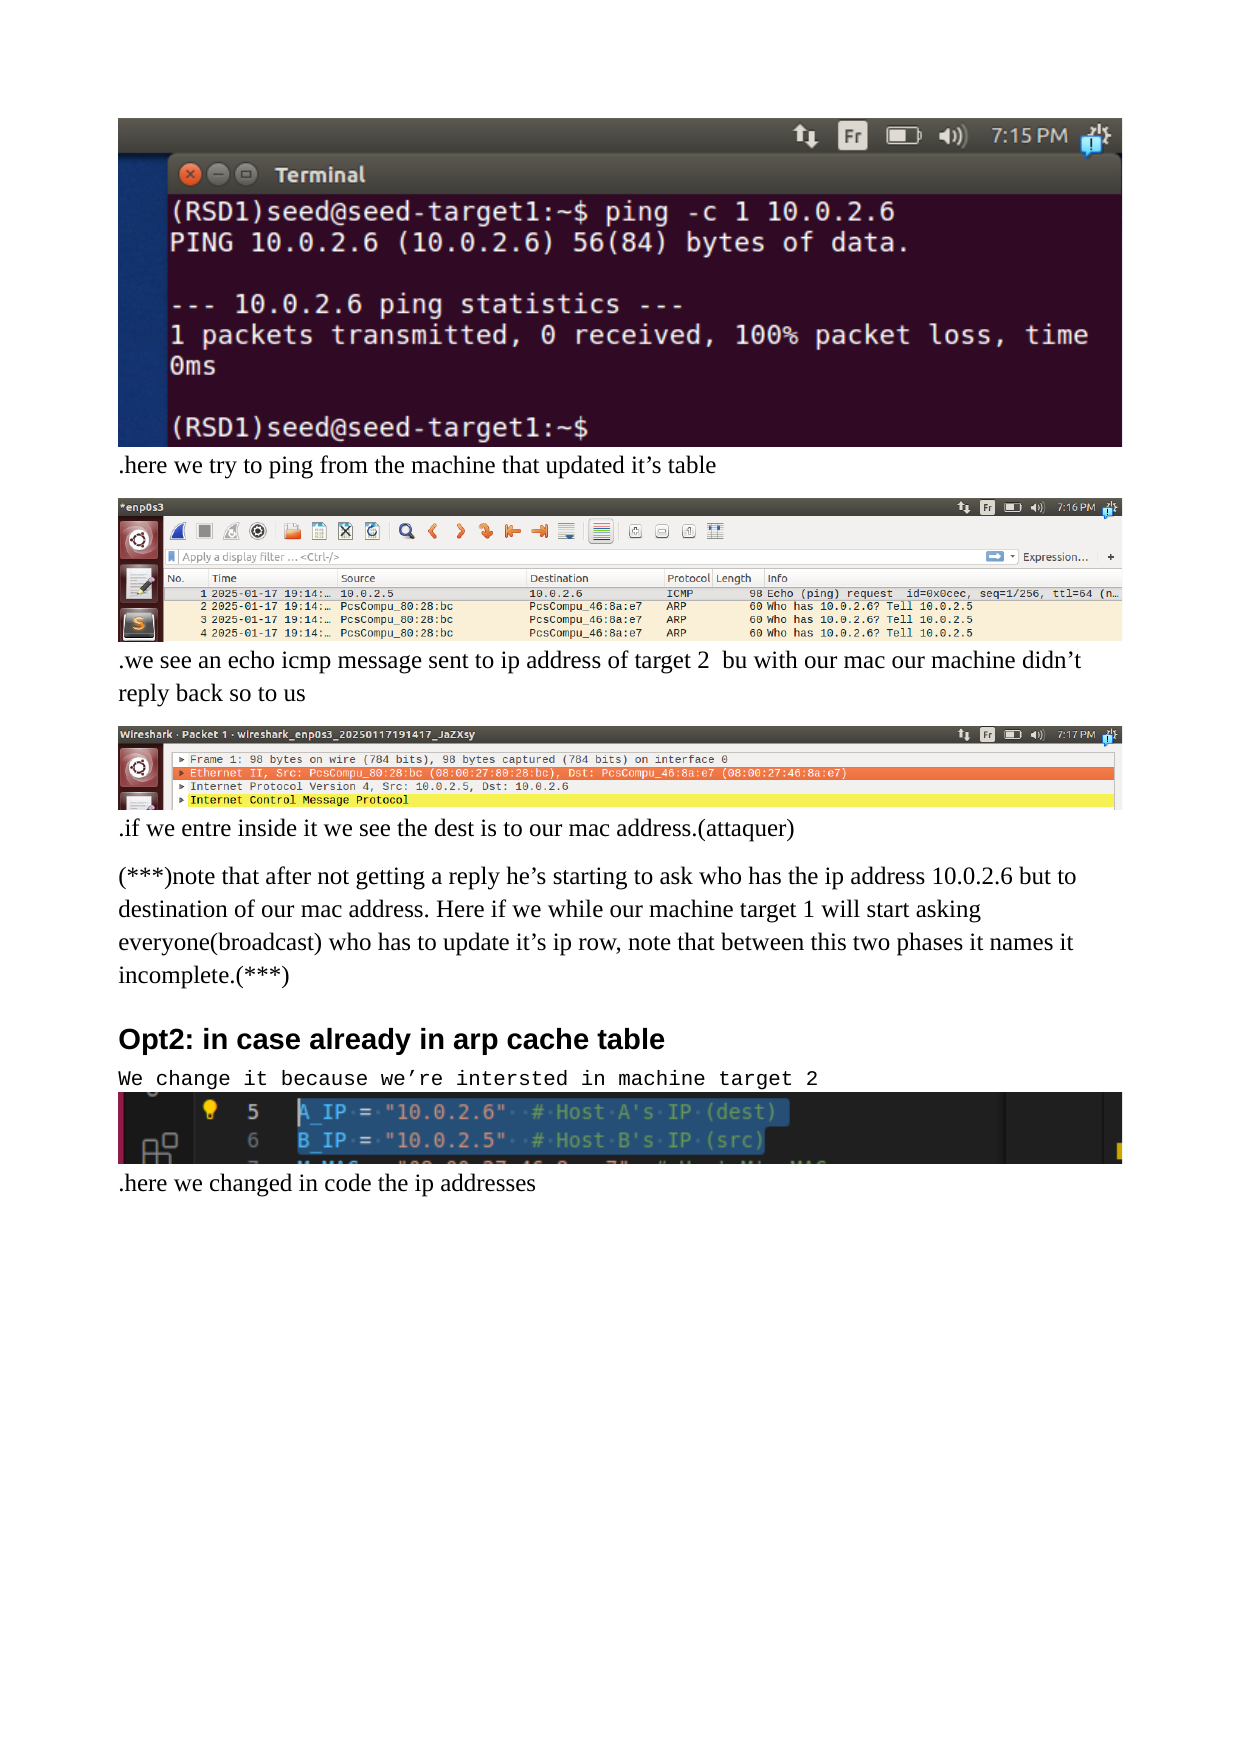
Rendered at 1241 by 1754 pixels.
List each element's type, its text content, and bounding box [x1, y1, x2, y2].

picture [118, 726, 1123, 810]
subtitle Opt2: in case already in arp cache table [118, 1022, 1122, 1056]
picture [118, 498, 1123, 642]
text .if we entre inside it we see the dest is to our mac address.(attaquer) [118, 810, 1122, 842]
text .we see an echo icmp message sent to ip address of target 2 bu with our mac our machine didn’t reply back so to us [118, 642, 1122, 707]
text We change it because we’re intersted in machine target 2 [118, 1068, 1122, 1092]
text .here we changed in code the ip addresses [118, 1164, 1122, 1197]
text .here we try to ping from the machine that updated it’s table [118, 447, 1122, 479]
picture [118, 118, 1123, 447]
text (***)note that after not getting a reply he’s starting to ask who has the ip address 10.0.2.6 but to destination of our mac address. Here if we while our machine target 1 will start asking everyone(broadcast) who has to update it’s ip row, note that between this two phases it names it incomplete.(***) [118, 861, 1122, 989]
picture [118, 1092, 1123, 1164]
